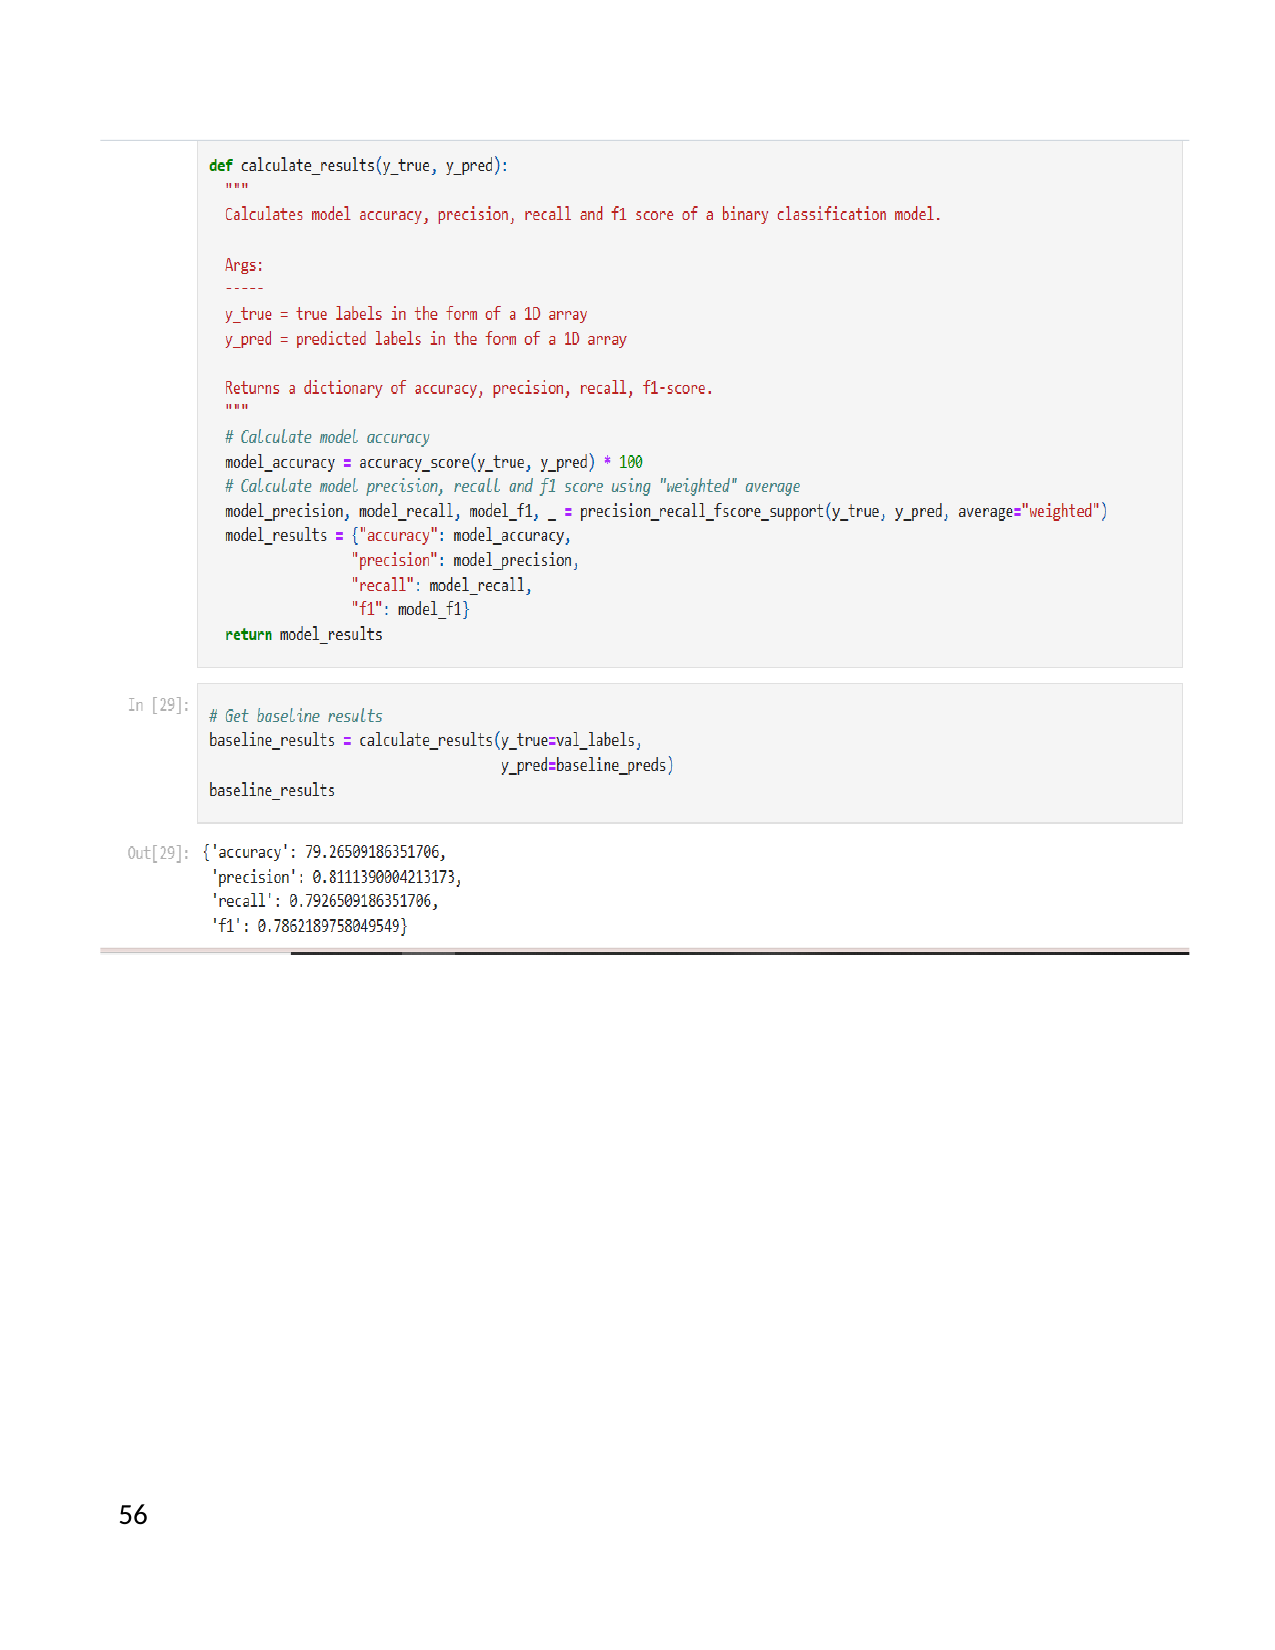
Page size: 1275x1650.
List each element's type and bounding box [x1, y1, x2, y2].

picture [100, 139, 1190, 955]
